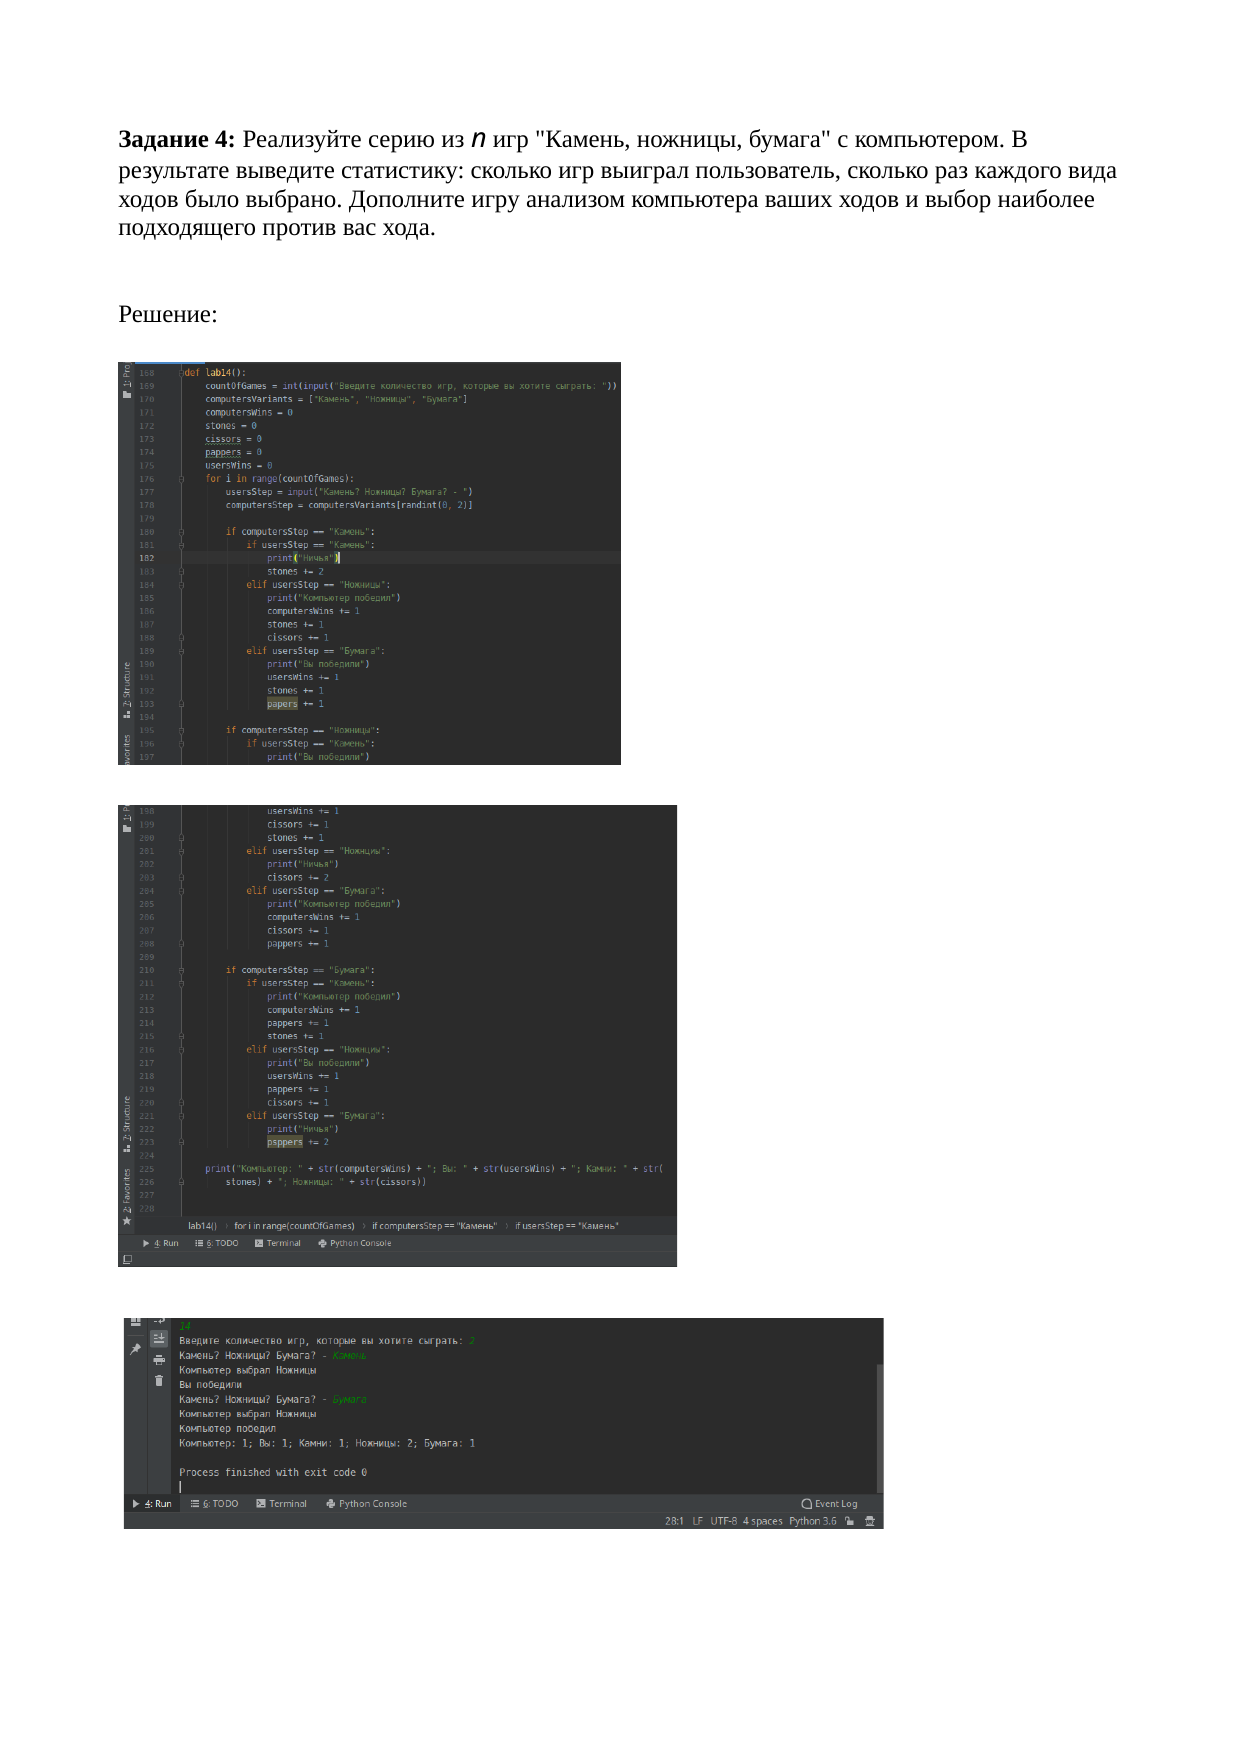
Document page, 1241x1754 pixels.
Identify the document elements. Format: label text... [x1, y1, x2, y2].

text Задание 4: Реализуйте серию из n игр "Камень, ножницы, бумага" с компьютером. В результате выведите статистику: сколько игр выиграл пользователь, сколько раз каждого вида ходов было выбрано. Дополните игру анализом компьютера ваших ходов и выбор наиболее подходящего против вас хода. [118, 118, 1122, 241]
text Решение: [118, 299, 1122, 328]
